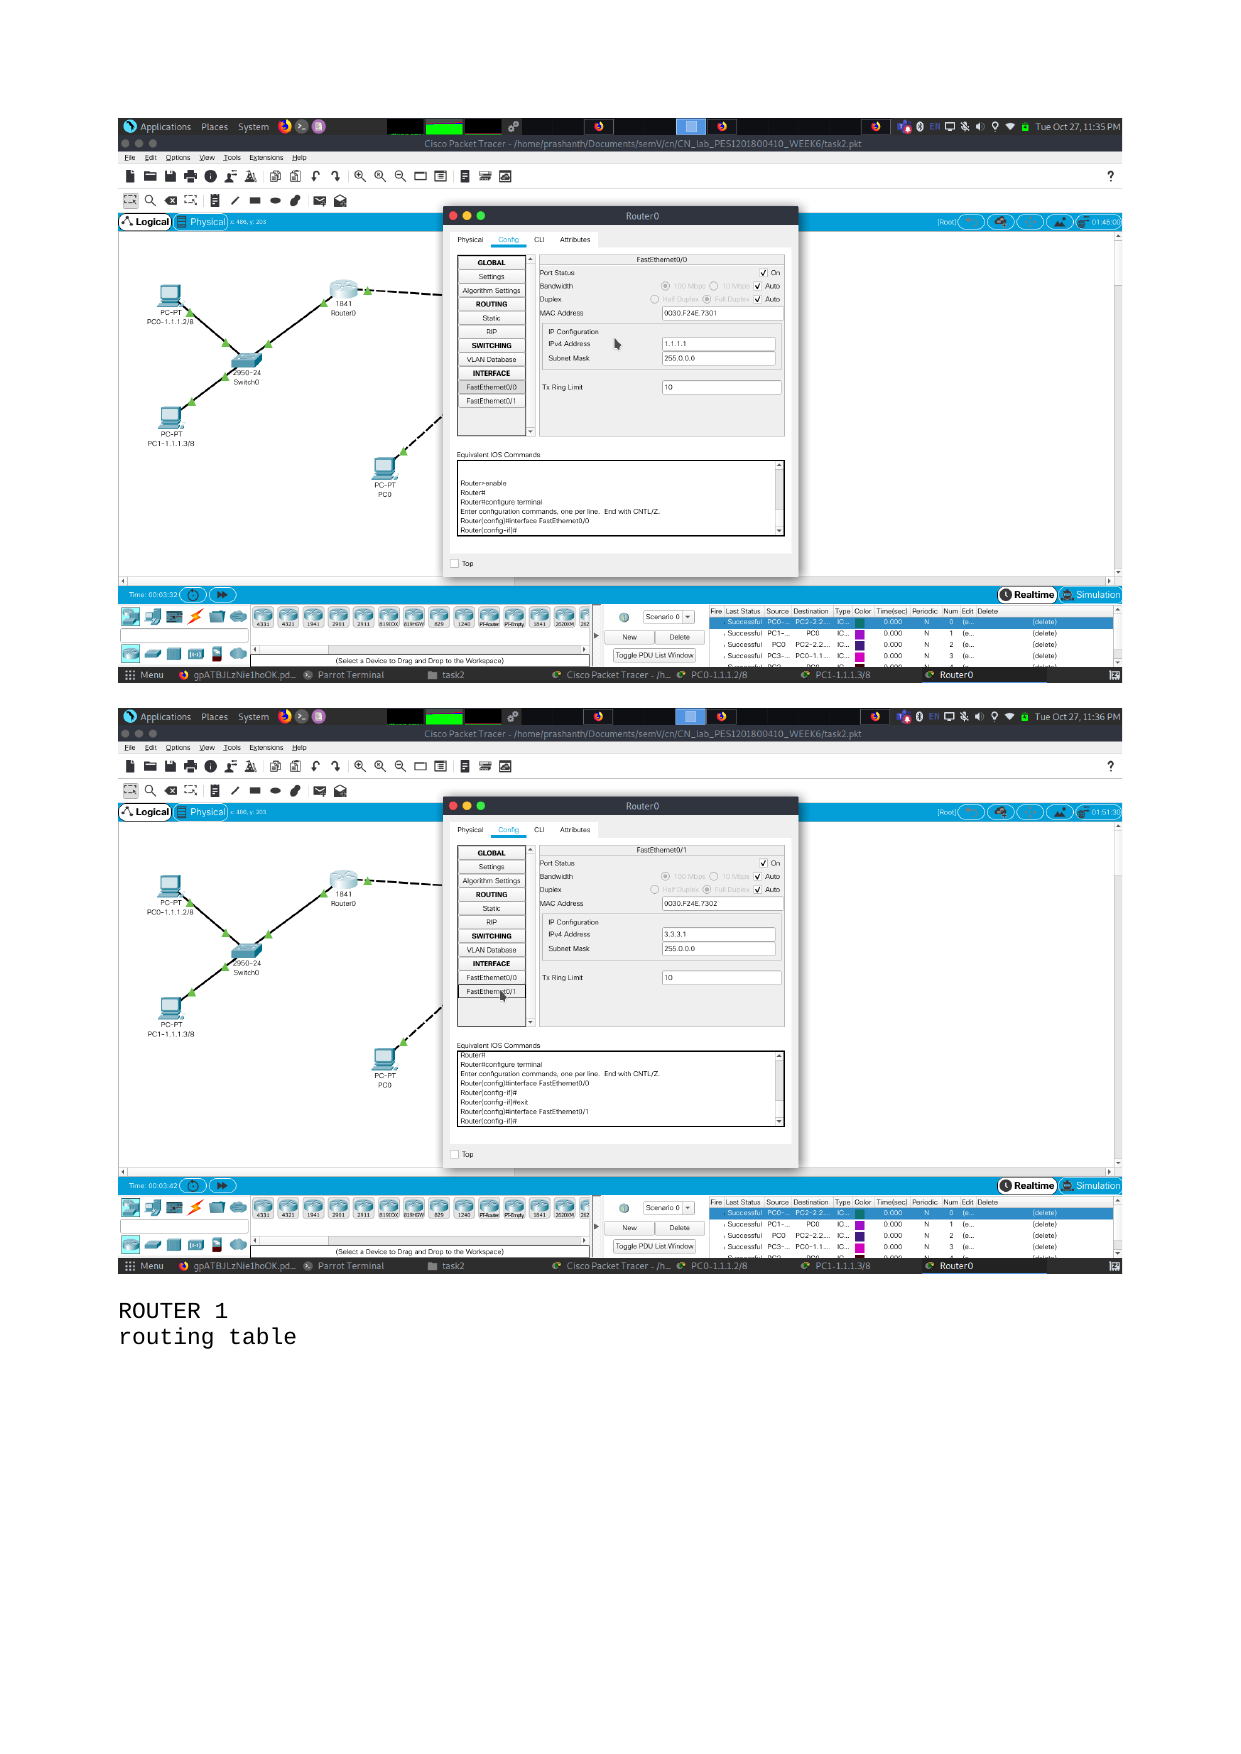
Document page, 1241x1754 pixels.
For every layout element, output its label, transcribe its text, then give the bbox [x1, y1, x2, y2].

text ROUTER 1 [118, 1299, 1122, 1325]
text routing table [118, 1325, 1122, 1351]
picture [1062, 596, 1073, 600]
picture [118, 118, 1123, 683]
picture [118, 708, 1123, 1274]
picture [996, 807, 1006, 817]
picture [996, 217, 1006, 226]
picture [1078, 221, 1084, 229]
picture [1064, 1181, 1073, 1190]
